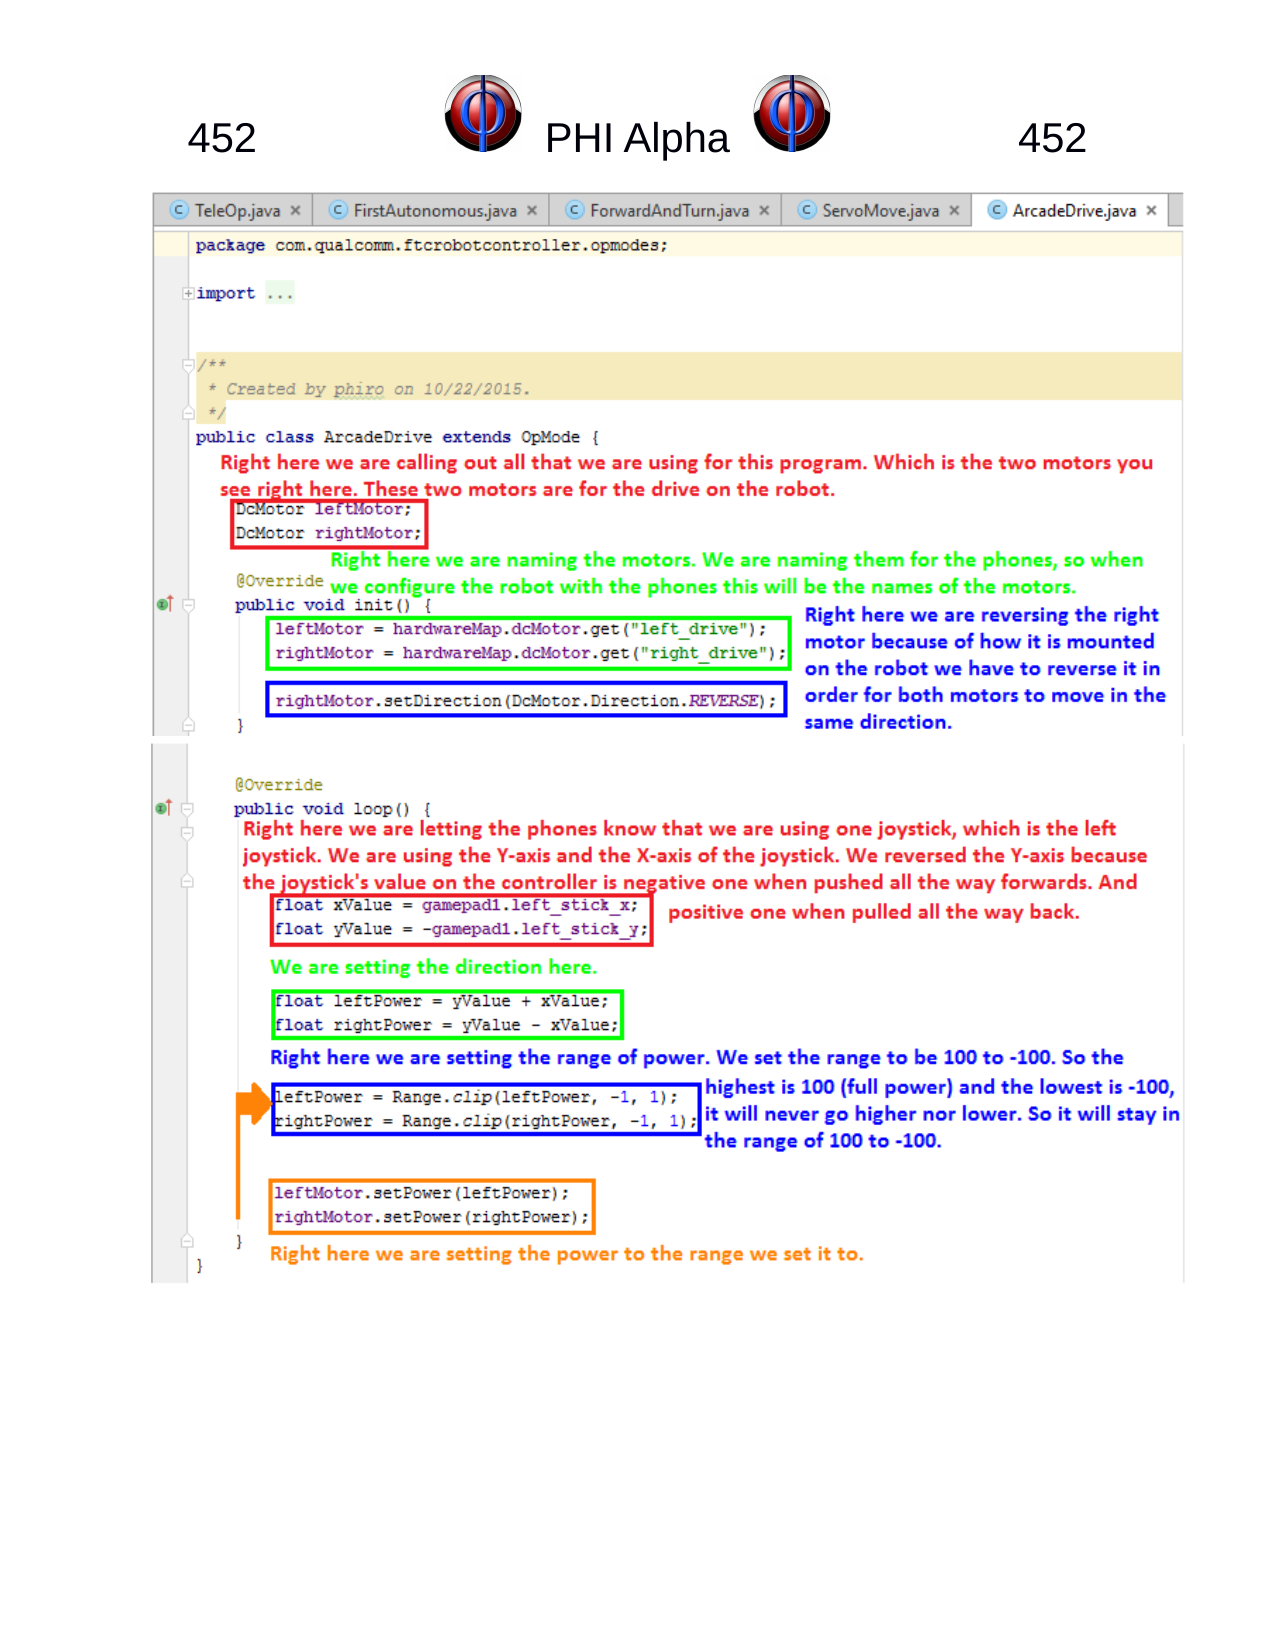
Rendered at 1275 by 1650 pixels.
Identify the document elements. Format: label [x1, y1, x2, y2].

picture [444, 75, 522, 152]
picture [150, 190, 1189, 736]
picture [150, 741, 1189, 1286]
picture [753, 75, 831, 152]
